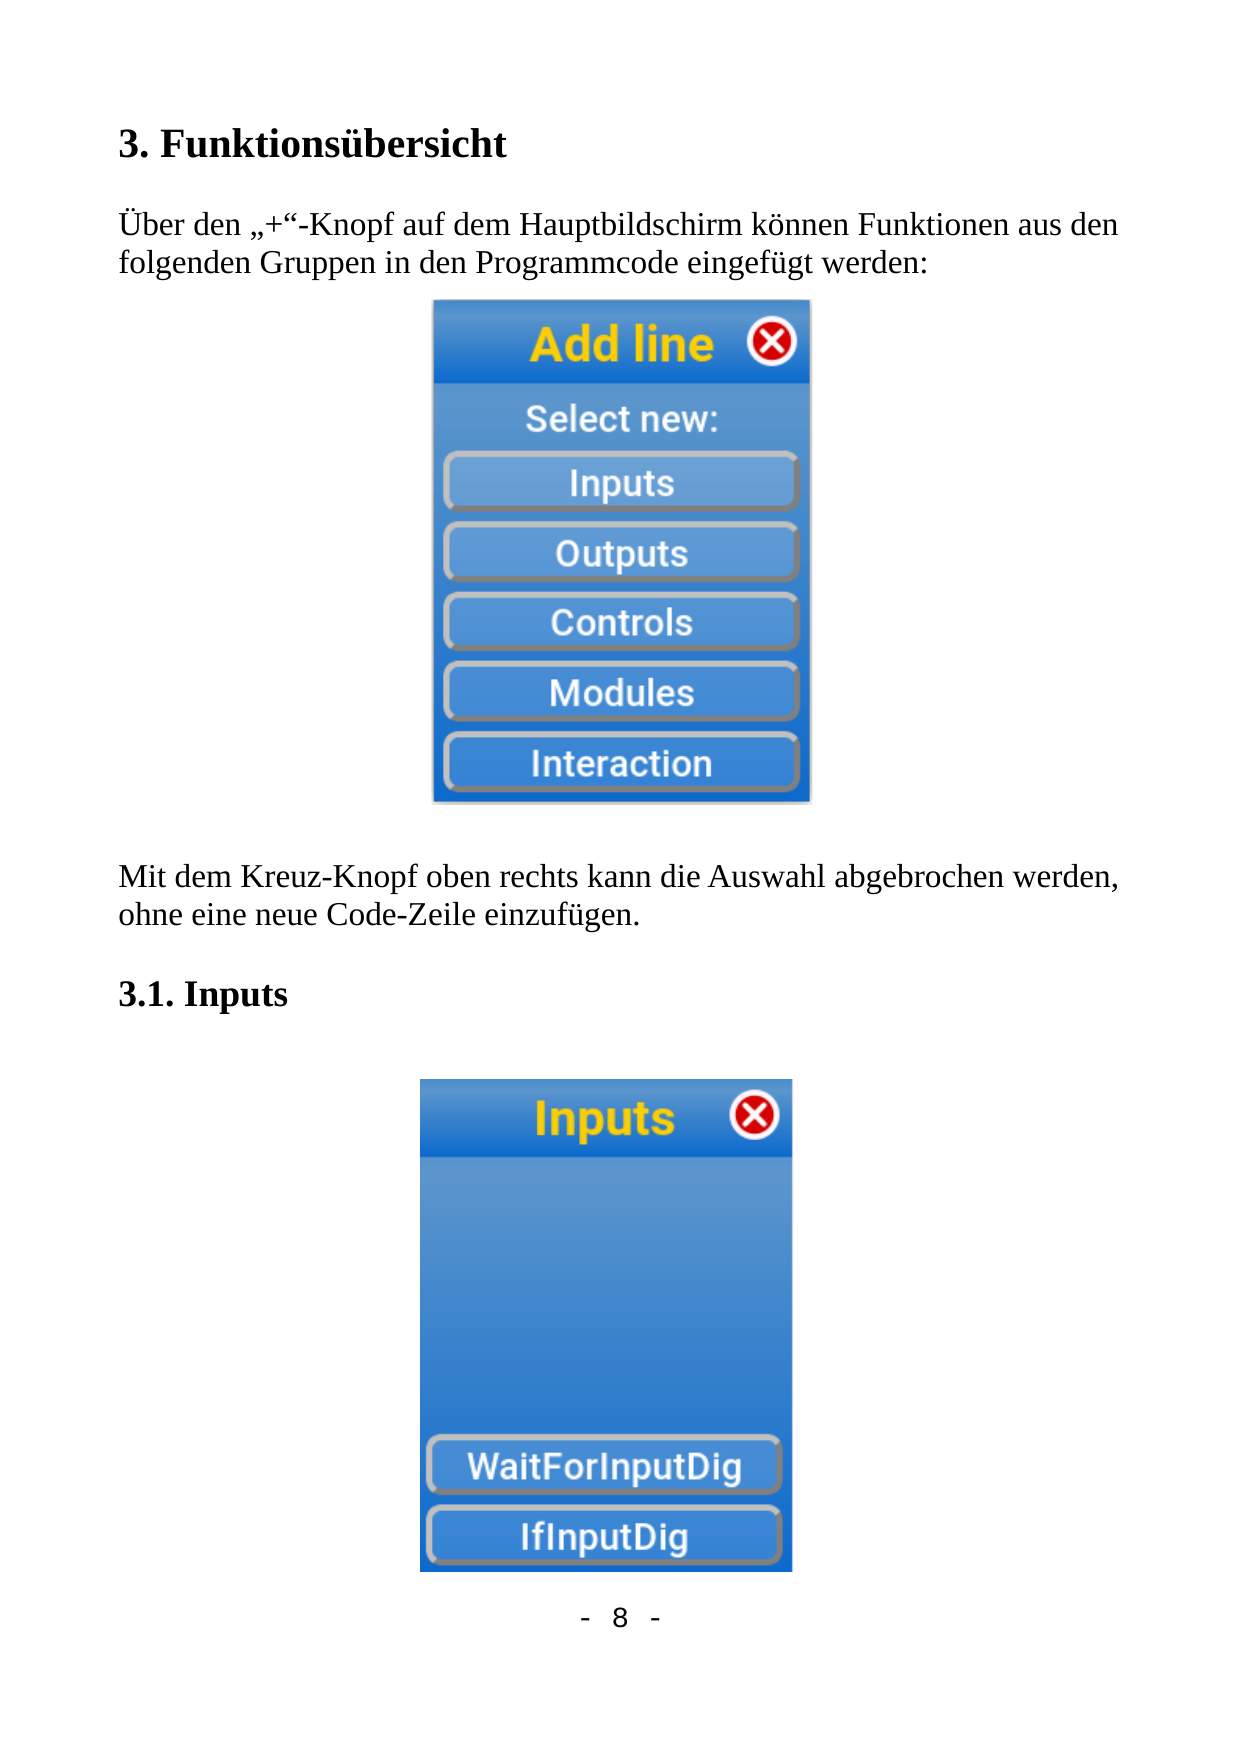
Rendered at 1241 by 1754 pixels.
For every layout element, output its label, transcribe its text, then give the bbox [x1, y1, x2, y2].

text 3.1. Inputs [118, 971, 1122, 1014]
text Über den „+“-Knopf auf dem Hauptbildschirm können Funktionen aus den folgenden Gruppen in den Programmcode eingefügt werden: [118, 204, 1122, 281]
text Mit dem Kreuz-Knopf oben rechts kann die Auswahl abgebrochen werden, ohne eine neue Code-Zeile einzufügen. [118, 856, 1122, 933]
text 3. Funktionsübersicht [118, 118, 1122, 166]
picture [431, 299, 813, 805]
picture [420, 1079, 794, 1572]
